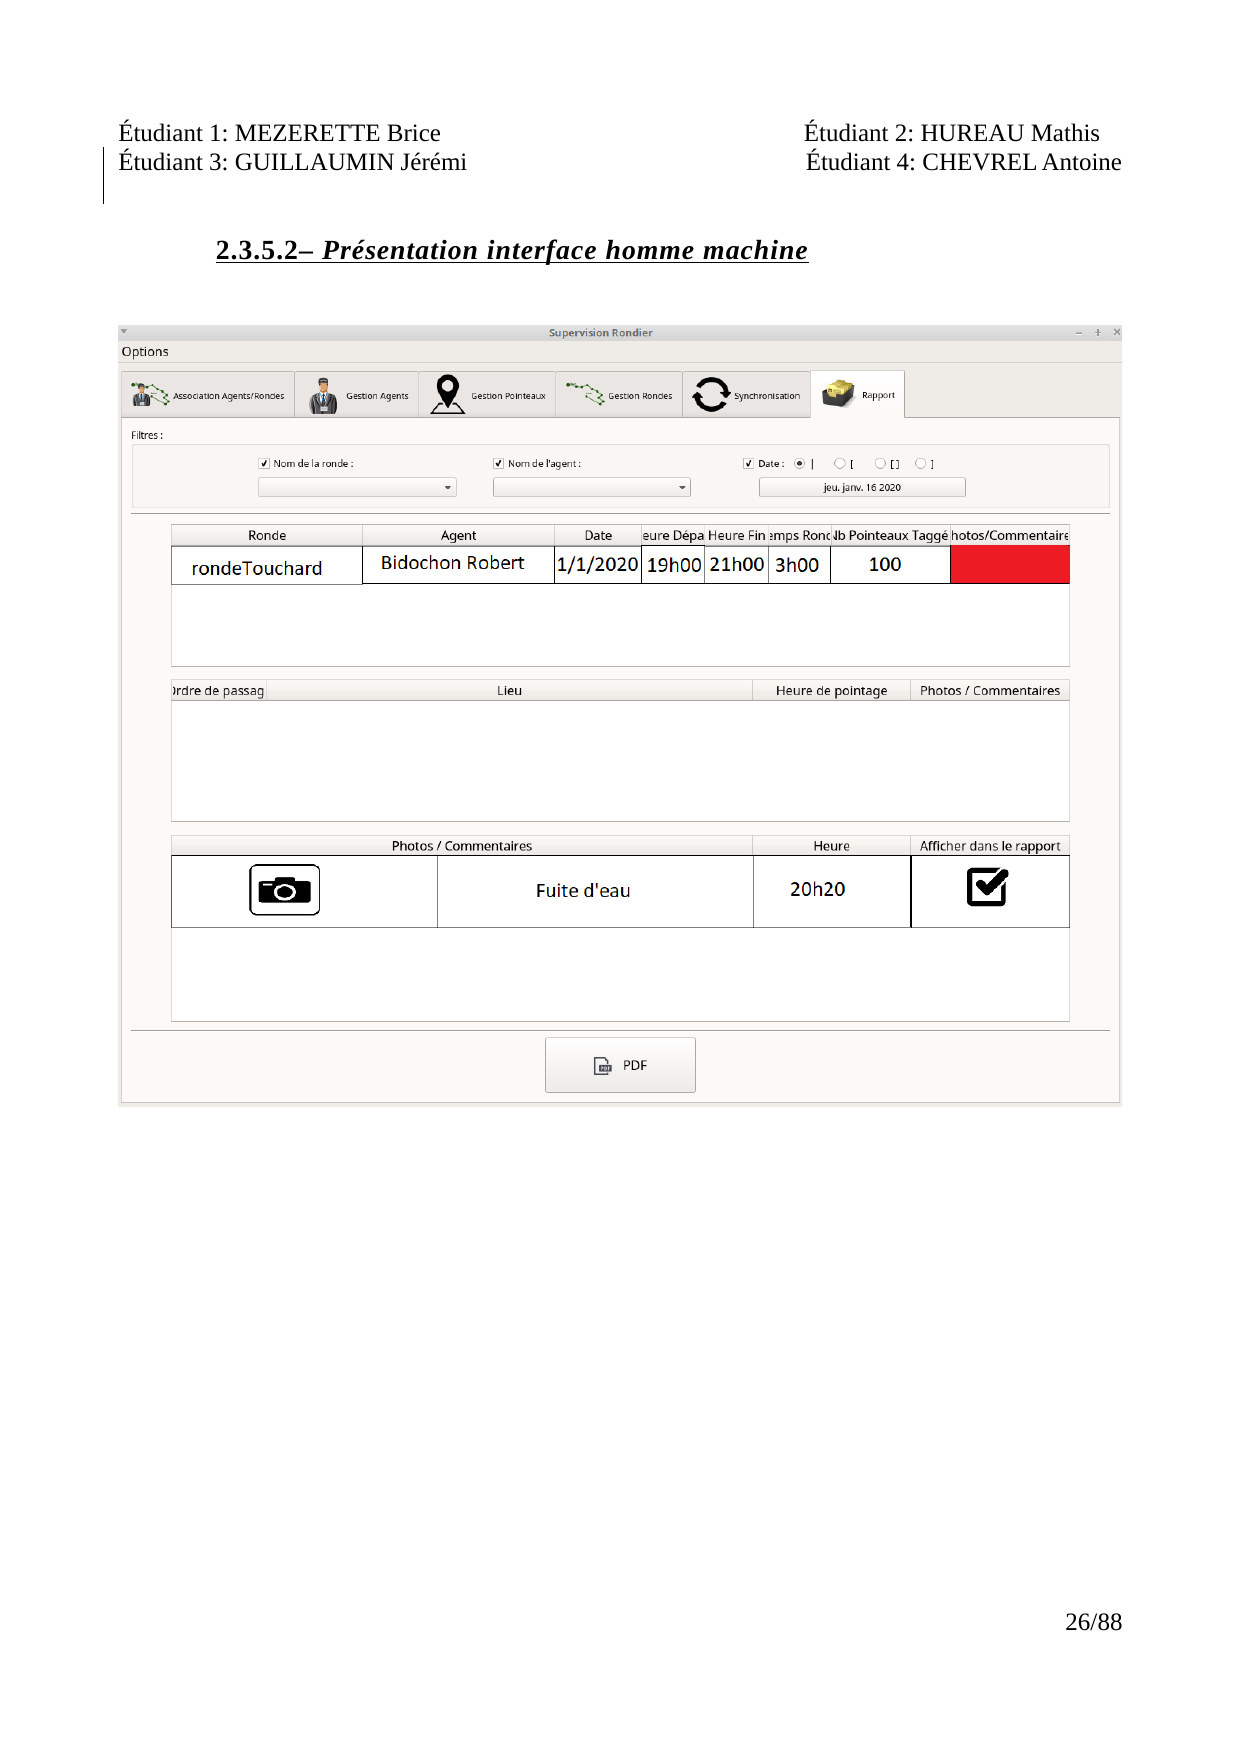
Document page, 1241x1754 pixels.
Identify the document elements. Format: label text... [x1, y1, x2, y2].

subtitle 2.3.5.2– Présentation interface homme machine [118, 234, 1122, 266]
picture [118, 325, 1123, 1190]
